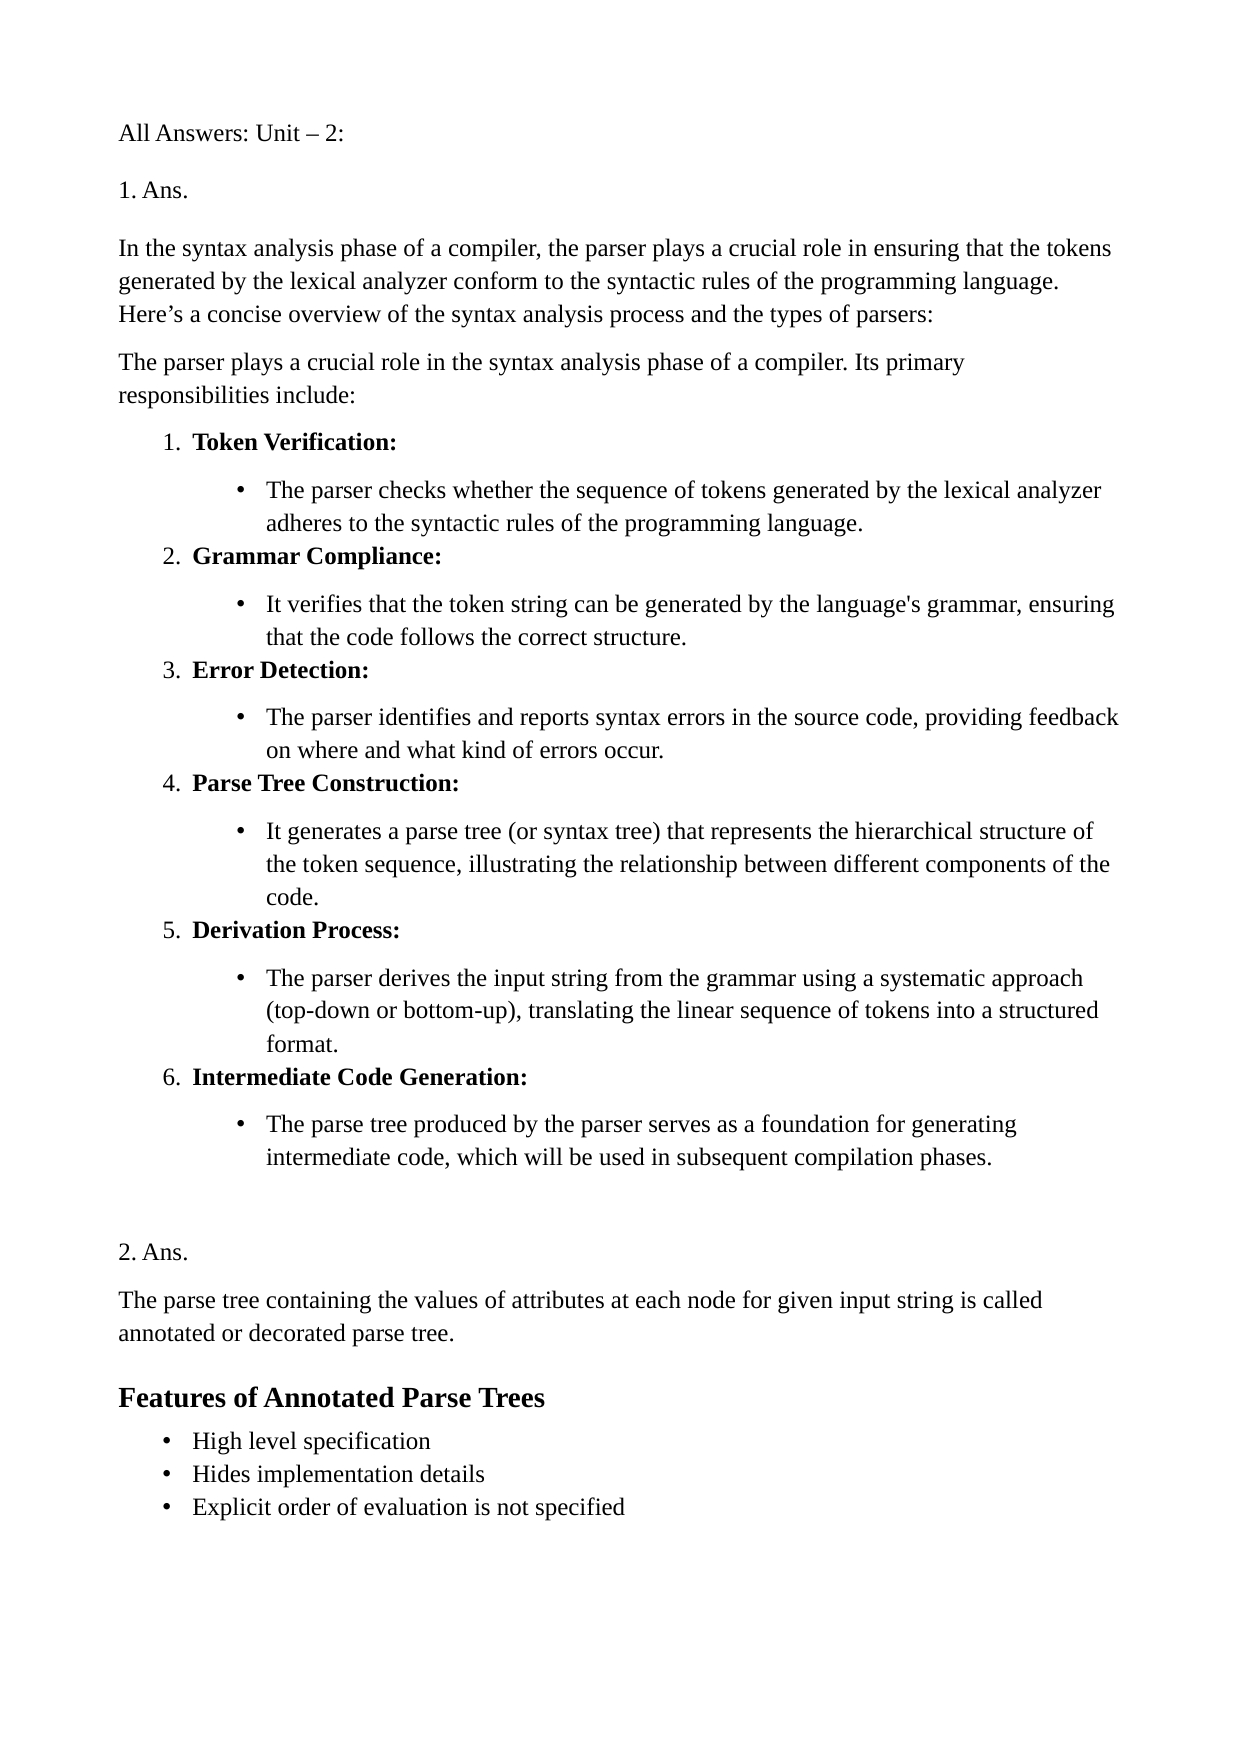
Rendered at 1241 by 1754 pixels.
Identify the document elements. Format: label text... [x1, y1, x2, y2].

text The parse tree containing the values of attributes at each node for given input string is called annotated or decorated parse tree. [118, 1285, 1122, 1347]
list It verifies that the token string can be generated by the language's grammar, ensuring that the code follows the correct structure. [236, 589, 1122, 650]
text In the syntax analysis phase of a compiler, the parser plays a crucial role in ensuring that the tokens generated by the lexical analyzer conform to the syntactic rules of the programming language. Here’s a concise overview of the syntax analysis process and the types of parsers: [118, 233, 1122, 328]
list The parser identifies and reports syntax errors in the source code, providing feedback on where and what kind of errors occur. [236, 702, 1122, 764]
text All Answers: Unit – 2: [118, 118, 1122, 147]
subtitle Features of Annotated Parse Trees [118, 1380, 1122, 1414]
list Grammar Compliance: [162, 541, 1122, 570]
text The parser plays a crucial role in the syntax analysis phase of a compiler. Its primary responsibilities include: [118, 347, 1122, 408]
list The parse tree produced by the parser serves as a foundation for generating intermediate code, which will be used in subsequent compilation phases. [236, 1109, 1122, 1171]
list It generates a parse tree (or syntax tree) that represents the hierarchical structure of the token sequence, illustrating the relationship between different components of the code. [236, 816, 1122, 911]
list Explicit order of evaluation is not specified [162, 1492, 1122, 1521]
list Hides implementation details [162, 1459, 1122, 1488]
list High level specification [162, 1426, 1122, 1455]
list Error Detection: [162, 655, 1122, 683]
list The parser checks whether the sequence of tokens generated by the lexical analyzer adheres to the syntactic rules of the programming language. [236, 475, 1122, 537]
list Derivation Process: [162, 915, 1122, 944]
list The parser derives the input string from the grammar using a systematic approach (top-down or bottom-up), translating the linear sequence of tokens into a structured format. [236, 963, 1122, 1057]
list Token Verification: [162, 427, 1122, 456]
text 1. Ans. [118, 176, 1122, 204]
list Intermediate Code Generation: [162, 1062, 1122, 1090]
list Parse Tree Construction: [162, 768, 1122, 797]
text 2. Ans. [118, 1237, 1122, 1266]
